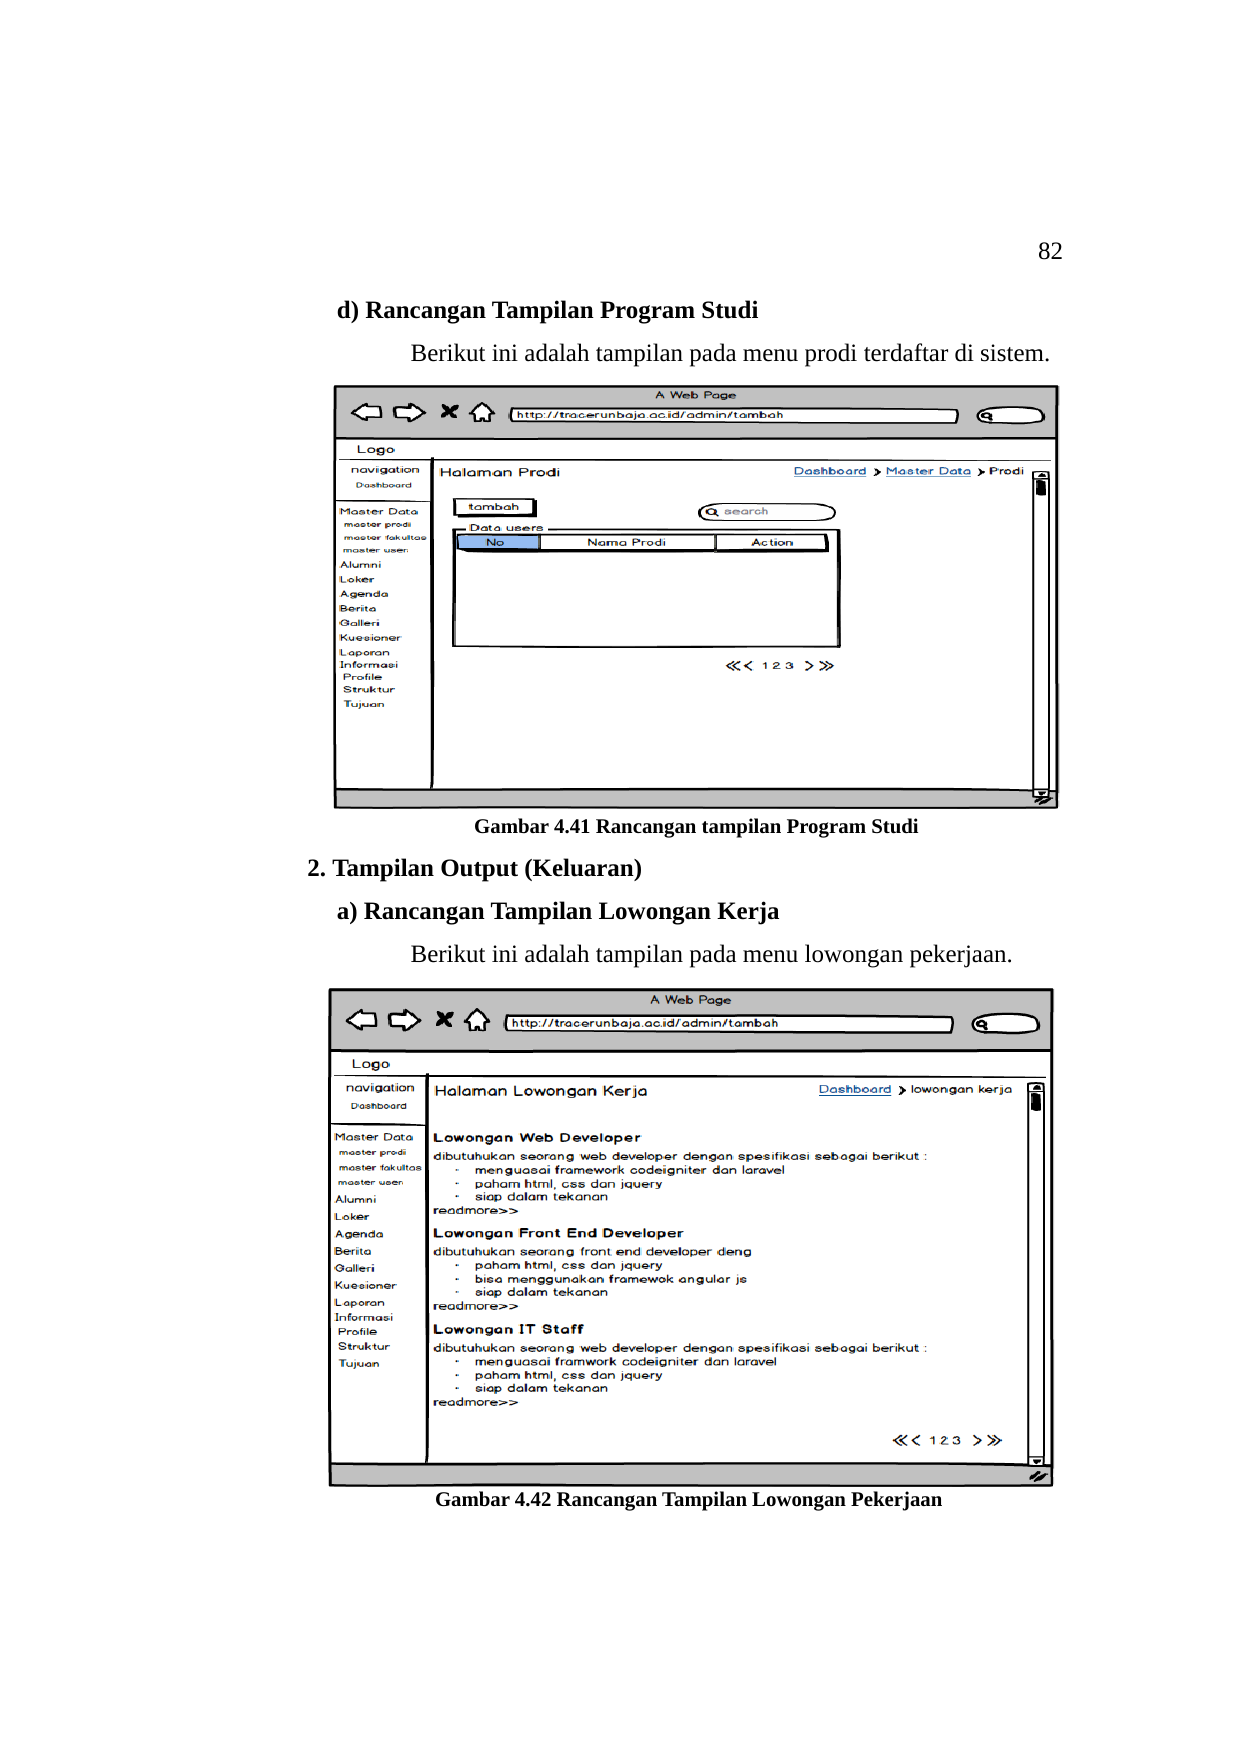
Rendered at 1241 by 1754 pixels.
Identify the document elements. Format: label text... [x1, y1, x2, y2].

list a) Rancangan Tampilan Lowongan Kerja [337, 896, 1063, 924]
list d) Rancangan Tampilan Program Studi [337, 295, 1063, 324]
picture [328, 988, 1055, 1487]
picture [333, 385, 1060, 809]
list Berikut ini adalah tampilan pada menu prodi terdaftar di sistem. [366, 338, 1063, 367]
text Gambar 4.42 Rancangan Tampilan Lowongan Pekerjaan [328, 1487, 1054, 1511]
list [328, 1511, 1054, 1521]
list Berikut ini adalah tampilan pada menu lowongan pekerjaan. [366, 939, 1063, 968]
text Gambar 4.41 Rancangan tampilan Program Studi [333, 809, 1059, 838]
list 2. Tampilan Output (Keluaran) [307, 373, 1063, 881]
list [328, 976, 1054, 988]
